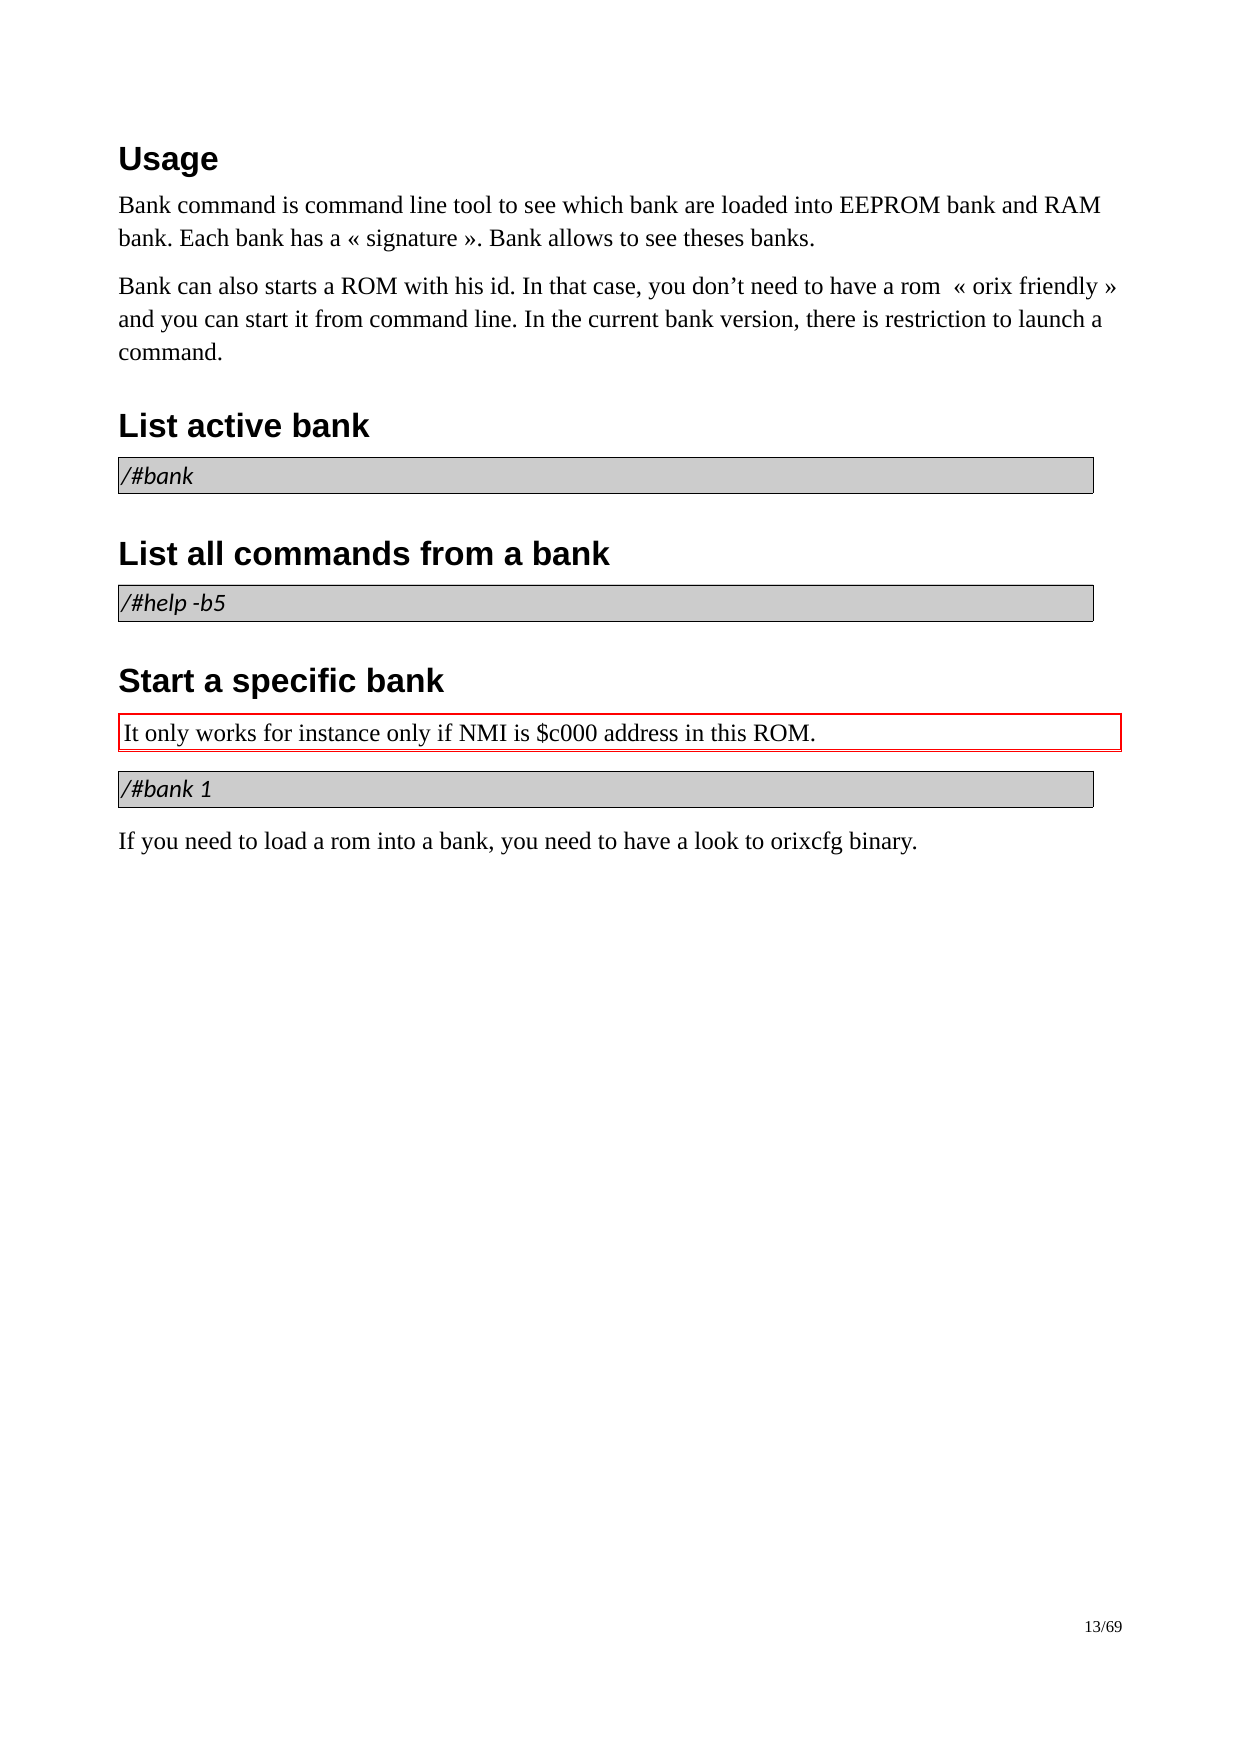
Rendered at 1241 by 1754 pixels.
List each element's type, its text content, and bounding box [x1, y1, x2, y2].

text /#bank 1 [119, 772, 1093, 807]
subtitle Usage [118, 139, 1122, 178]
text /#bank [119, 458, 1093, 493]
text If you need to load a rom into a bank, you need to have a look to orixcfg binary. [118, 826, 1122, 855]
subtitle List all commands from a bank [118, 533, 1122, 572]
subtitle List active bank [118, 406, 1122, 444]
text It only works for instance only if NMI is $c000 address in this ROM. [120, 715, 1120, 749]
text Bank can also starts a ROM with his id. In that case, you don’t need to have a rom « orix friendly » and you can start it from command line. In the current bank version, there is restriction to launch a command. [118, 271, 1122, 366]
text Bank command is command line tool to see which bank are loaded into EEPROM bank and RAM bank. Each bank has a « signature ». Bank allows to see theses banks. [118, 190, 1122, 252]
text /#help -b5 [119, 586, 1093, 621]
subtitle Start a specific bank [118, 661, 1122, 700]
